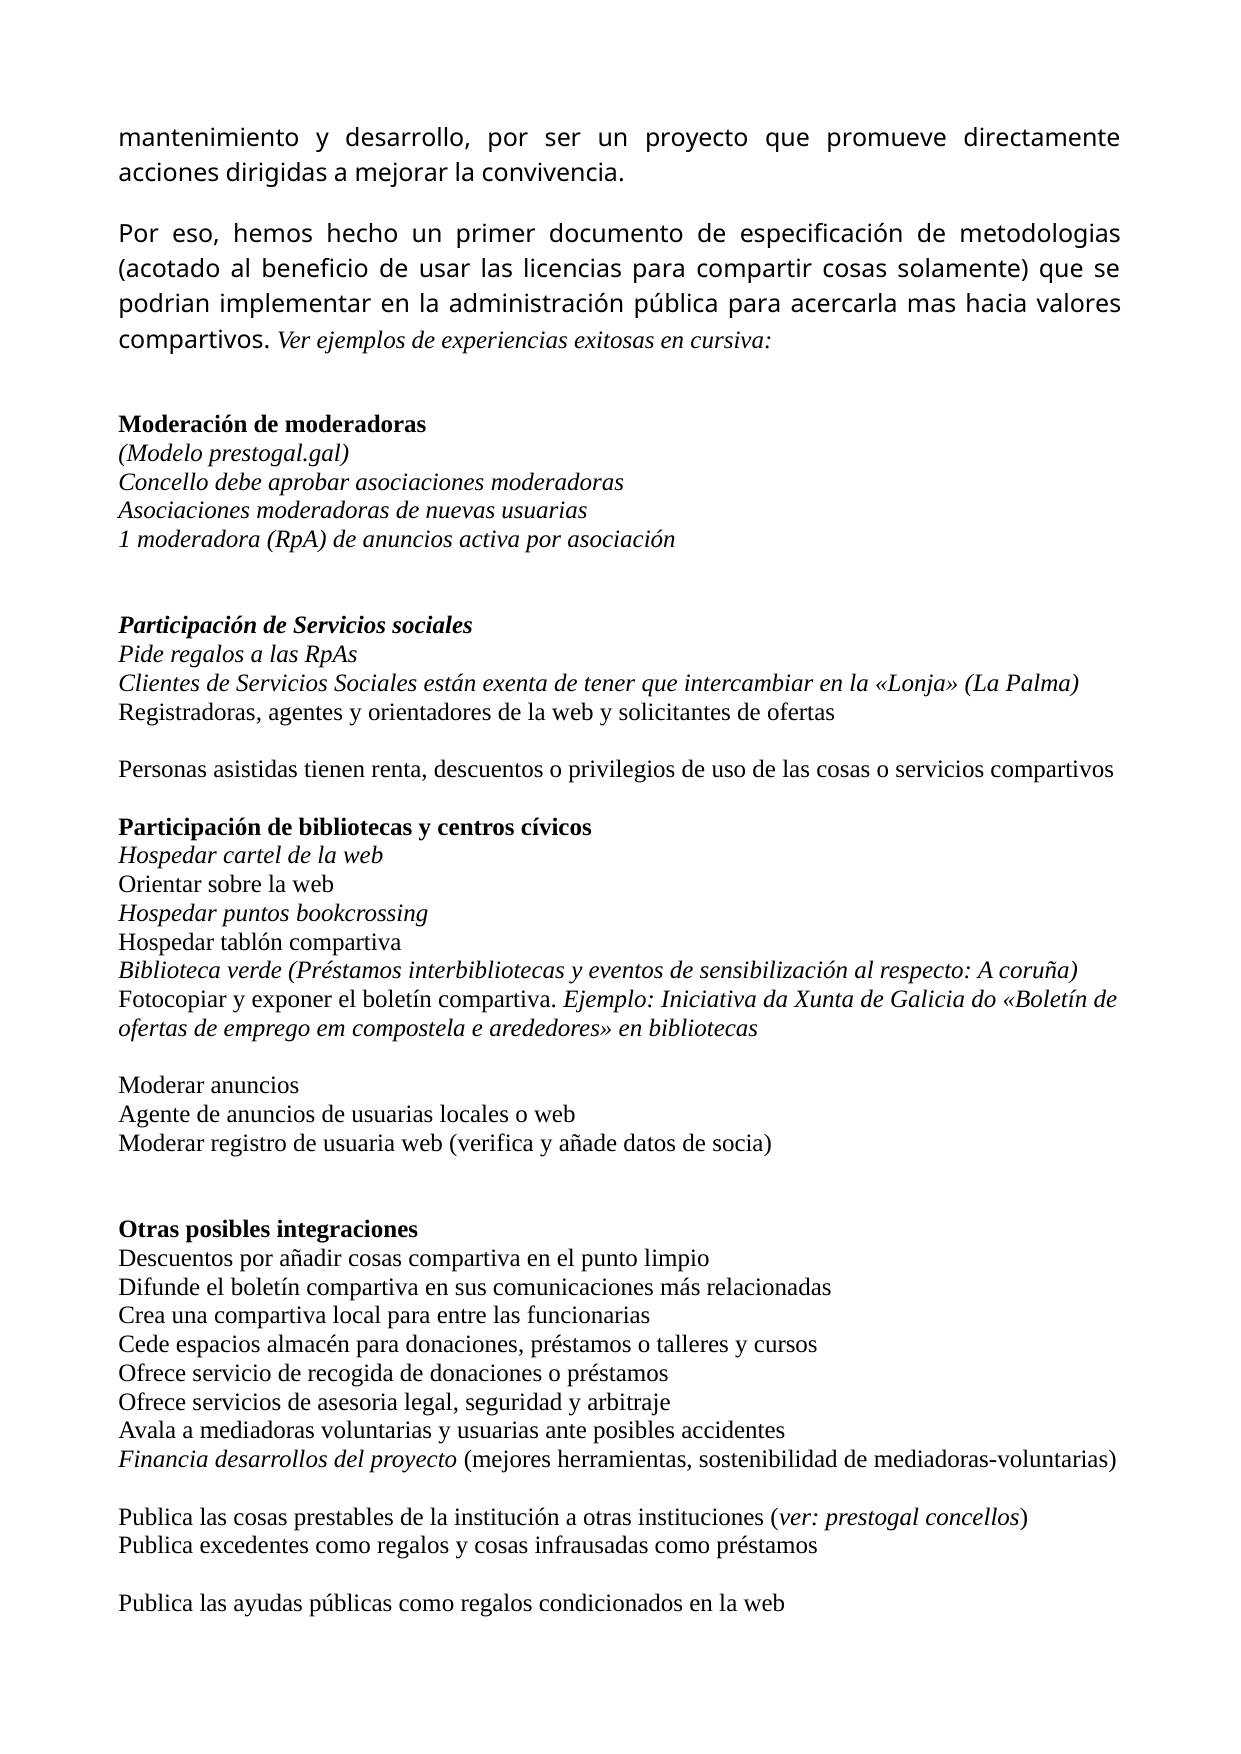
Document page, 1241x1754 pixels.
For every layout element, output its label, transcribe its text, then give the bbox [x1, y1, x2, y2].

text Asociaciones moderadoras de nuevas usuarias [118, 496, 1122, 524]
text Pide regalos a las RpAs [118, 639, 1122, 668]
text Participación de Servicios sociales [118, 611, 1122, 639]
text Hospedar cartel de la web [118, 841, 1122, 869]
text (Modelo prestogal.gal) [118, 438, 1122, 467]
text Crea una compartiva local para entre las funcionarias [118, 1301, 1122, 1329]
text Clientes de Servicios Sociales están exenta de tener que intercambiar en la «Lonja» (La Palma) [118, 668, 1122, 697]
text Moderar anuncios [118, 1071, 1122, 1099]
text Ofrece servicio de recogida de donaciones o préstamos [118, 1358, 1122, 1387]
text mantenimiento y desarrollo, por ser un proyecto que promueve directamente acciones dirigidas a mejorar la convivencia. [118, 118, 1122, 189]
text Personas asistidas tienen renta, descuentos o privilegios de uso de las cosas o servicios compartivos [118, 754, 1122, 783]
text Ofrece servicios de asesoria legal, seguridad y arbitraje [118, 1387, 1122, 1416]
text Publica las ayudas públicas como regalos condicionados en la web [118, 1588, 1122, 1617]
text Otras posibles integraciones [118, 1214, 1122, 1243]
text Registradoras, agentes y orientadores de la web y solicitantes de ofertas [118, 697, 1122, 726]
text Biblioteca verde (Préstamos interbibliotecas y eventos de sensibilización al respecto: A coruña) [118, 956, 1122, 984]
text Orientar sobre la web [118, 869, 1122, 898]
text Por eso, hemos hecho un primer documento de especificación de metodologias (acotado al beneficio de usar las licencias para compartir cosas solamente) que se podrian implementar en la administración pública para acercarla mas hacia valores compartivos. Ver ejemplos de experiencias exitosas en cursiva: [118, 214, 1122, 356]
text Financia desarrollos del proyecto (mejores herramientas, sostenibilidad de mediadoras-voluntarias) [118, 1444, 1122, 1473]
text Publica excedentes como regalos y cosas infrausadas como préstamos [118, 1531, 1122, 1559]
text Concello debe aprobar asociaciones moderadoras [118, 467, 1122, 496]
text Descuentos por añadir cosas compartiva en el punto limpio [118, 1243, 1122, 1272]
text Moderar registro de usuaria web (verifica y añade datos de socia) [118, 1128, 1122, 1157]
text Fotocopiar y exponer el boletín compartiva. Ejemplo: Iniciativa da Xunta de Galicia do «Boletín de ofertas de emprego em compostela e arededores» en bibliotecas [118, 984, 1122, 1042]
text Hospedar tablón compartiva [118, 927, 1122, 956]
text Difunde el boletín compartiva en sus comunicaciones más relacionadas [118, 1272, 1122, 1301]
text Cede espacios almacén para donaciones, préstamos o talleres y cursos [118, 1329, 1122, 1358]
text Participación de bibliotecas y centros cívicos [118, 812, 1122, 841]
text Publica las cosas prestables de la institución a otras instituciones (ver: prestogal concellos) [118, 1502, 1122, 1531]
text Agente de anuncios de usuarias locales o web [118, 1099, 1122, 1128]
text Moderación de moderadoras [118, 409, 1122, 438]
text Avala a mediadoras voluntarias y usuarias ante posibles accidentes [118, 1416, 1122, 1444]
text 1 moderadora (RpA) de anuncios activa por asociación [118, 524, 1122, 553]
text Hospedar puntos bookcrossing [118, 898, 1122, 927]
